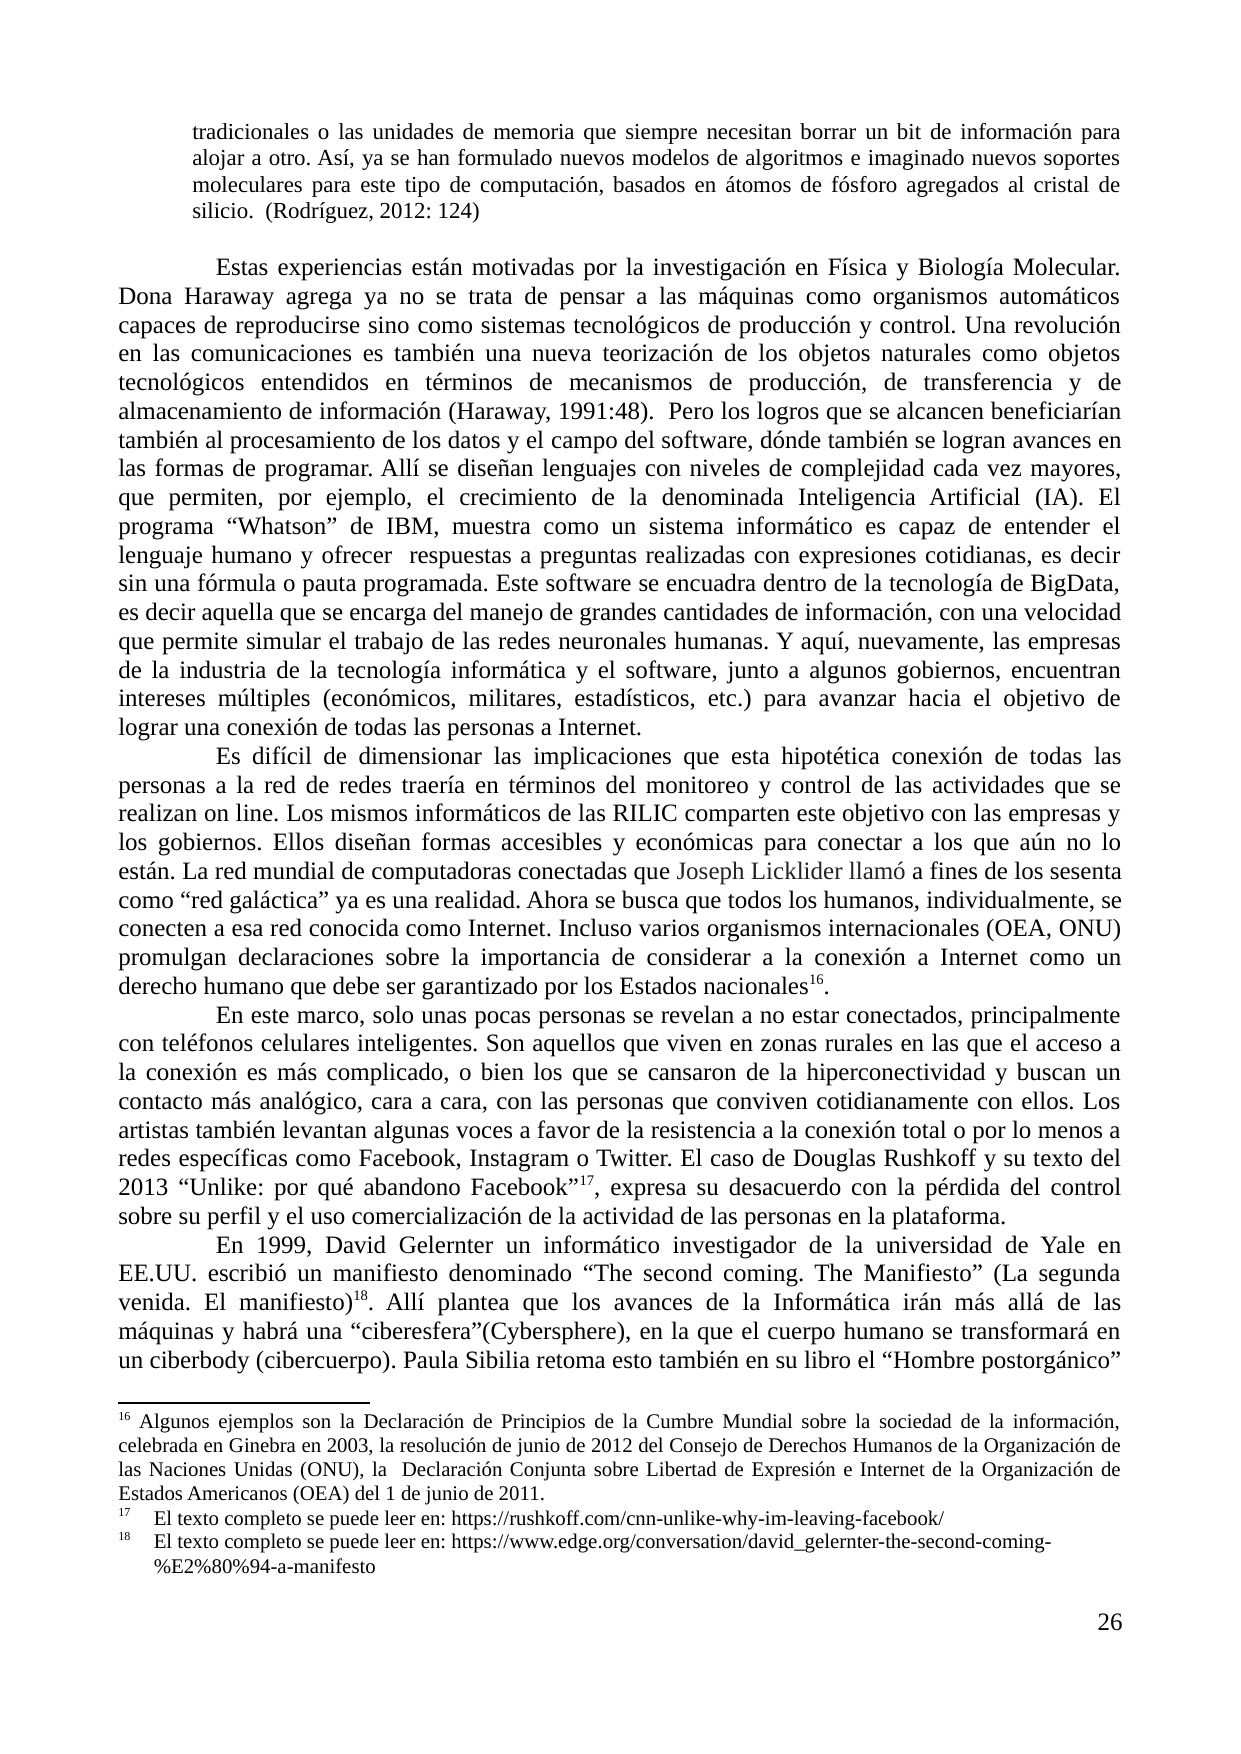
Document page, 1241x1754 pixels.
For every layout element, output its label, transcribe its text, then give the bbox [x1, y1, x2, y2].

text El texto completo se puede leer en: https://www.edge.org/conversation/david_gelernter-the-second-coming-%E2%80%94-a-manifesto [118, 1529, 1122, 1578]
text Algunos ejemplos son la Declaración de Principios de la Cumbre Mundial sobre la sociedad de la información, celebrada en Ginebra en 2003, la resolución de junio de 2012 del Consejo de Derechos Humanos de la Organización de las Naciones Unidas (ONU), la Declaración Conjunta sobre Libertad de Expresión e Internet de la Organización de Estados Americanos (OEA) del 1 de junio de 2011. [118, 1409, 1122, 1505]
text En este marco, solo unas pocas personas se revelan a no estar conectados, principalmente con teléfonos celulares inteligentes. Son aquellos que viven en zonas rurales en las que el acceso a la conexión es más complicado, o bien los que se cansaron de la hiperconectividad y buscan un contacto más analógico, cara a cara, con las personas que conviven cotidianamente con ellos. Los artistas también levantan algunas voces a favor de la resistencia a la conexión total o por lo menos a redes específicas como Facebook, Instagram o Twitter. El caso de Douglas Rushkoff y su texto del 2013 “Unlike: por qué abandono Facebook”, expresa su desacuerdo con la pérdida del control sobre su perfil y el uso comercialización de la actividad de las personas en la plataforma. [118, 1000, 1122, 1230]
text En 1999, David Gelernter un informático investigador de la universidad de Yale en EE.UU. escribió un manifiesto denominado “The second coming. The Manifiesto” (La segunda venida. El manifiesto). Allí plantea que los avances de la Informática irán más allá de las máquinas y habrá una “ciberesfera”(Cybersphere), en la que el cuerpo humano se transformará en un ciberbody (cibercuerpo). Paula Sibilia retoma esto también en su libro el “Hombre postorgánico” [118, 1230, 1122, 1373]
text El texto completo se puede leer en: https://rushkoff.com/cnn-unlike-why-im-leaving-facebook/ [118, 1505, 1122, 1529]
text Es difícil de dimensionar las implicaciones que esta hipotética conexión de todas las personas a la red de redes traería en términos del monitoreo y control de las actividades que se realizan on line. Los mismos informáticos de las RILIC comparten este objetivo con las empresas y los gobiernos. Ellos diseñan formas accesibles y económicas para conectar a los que aún no lo están. La red mundial de computadoras conectadas que Joseph Licklider llamó a fines de los sesenta como “red galáctica” ya es una realidad. Ahora se busca que todos los humanos, individualmente, se conecten a esa red conocida como Internet. Incluso varios organismos internacionales (OEA, ONU) promulgan declaraciones sobre la importancia de considerar a la conexión a Internet como un derecho humano que debe ser garantizado por los Estados nacionales. [118, 741, 1122, 1000]
text tradicionales o las unidades de memoria que siempre necesitan borrar un bit de información para alojar a otro. Así, ya se han formulado nuevos modelos de algoritmos e imaginado nuevos soportes moleculares para este tipo de computación, basados en átomos de fósforo agregados al cristal de silicio. (Rodríguez, 2012: 124) [192, 118, 1122, 223]
text Estas experiencias están motivadas por la investigación en Física y Biología Molecular. Dona Haraway agrega ya no se trata de pensar a las máquinas como organismos automáticos capaces de reproducirse sino como sistemas tecnológicos de producción y control. Una revolución en las comunicaciones es también una nueva teorización de los objetos naturales como objetos tecnológicos entendidos en términos de mecanismos de producción, de transferencia y de almacenamiento de información (Haraway, 1991:48). Pero los logros que se alcancen beneficiarían también al procesamiento de los datos y el campo del software, dónde también se logran avances en las formas de programar. Allí se diseñan lenguajes con niveles de complejidad cada vez mayores, que permiten, por ejemplo, el crecimiento de la denominada Inteligencia Artificial (IA). El programa “Whatson” de IBM, muestra como un sistema informático es capaz de entender el lenguaje humano y ofrecer respuestas a preguntas realizadas con expresiones cotidianas, es decir sin una fórmula o pauta programada. Este software se encuadra dentro de la tecnología de BigData, es decir aquella que se encarga del manejo de grandes cantidades de información, con una velocidad que permite simular el trabajo de las redes neuronales humanas. Y aquí, nuevamente, las empresas de la industria de la tecnología informática y el software, junto a algunos gobiernos, encuentran intereses múltiples (económicos, militares, estadísticos, etc.) para avanzar hacia el objetivo de lograr una conexión de todas las personas a Internet. [118, 252, 1122, 741]
